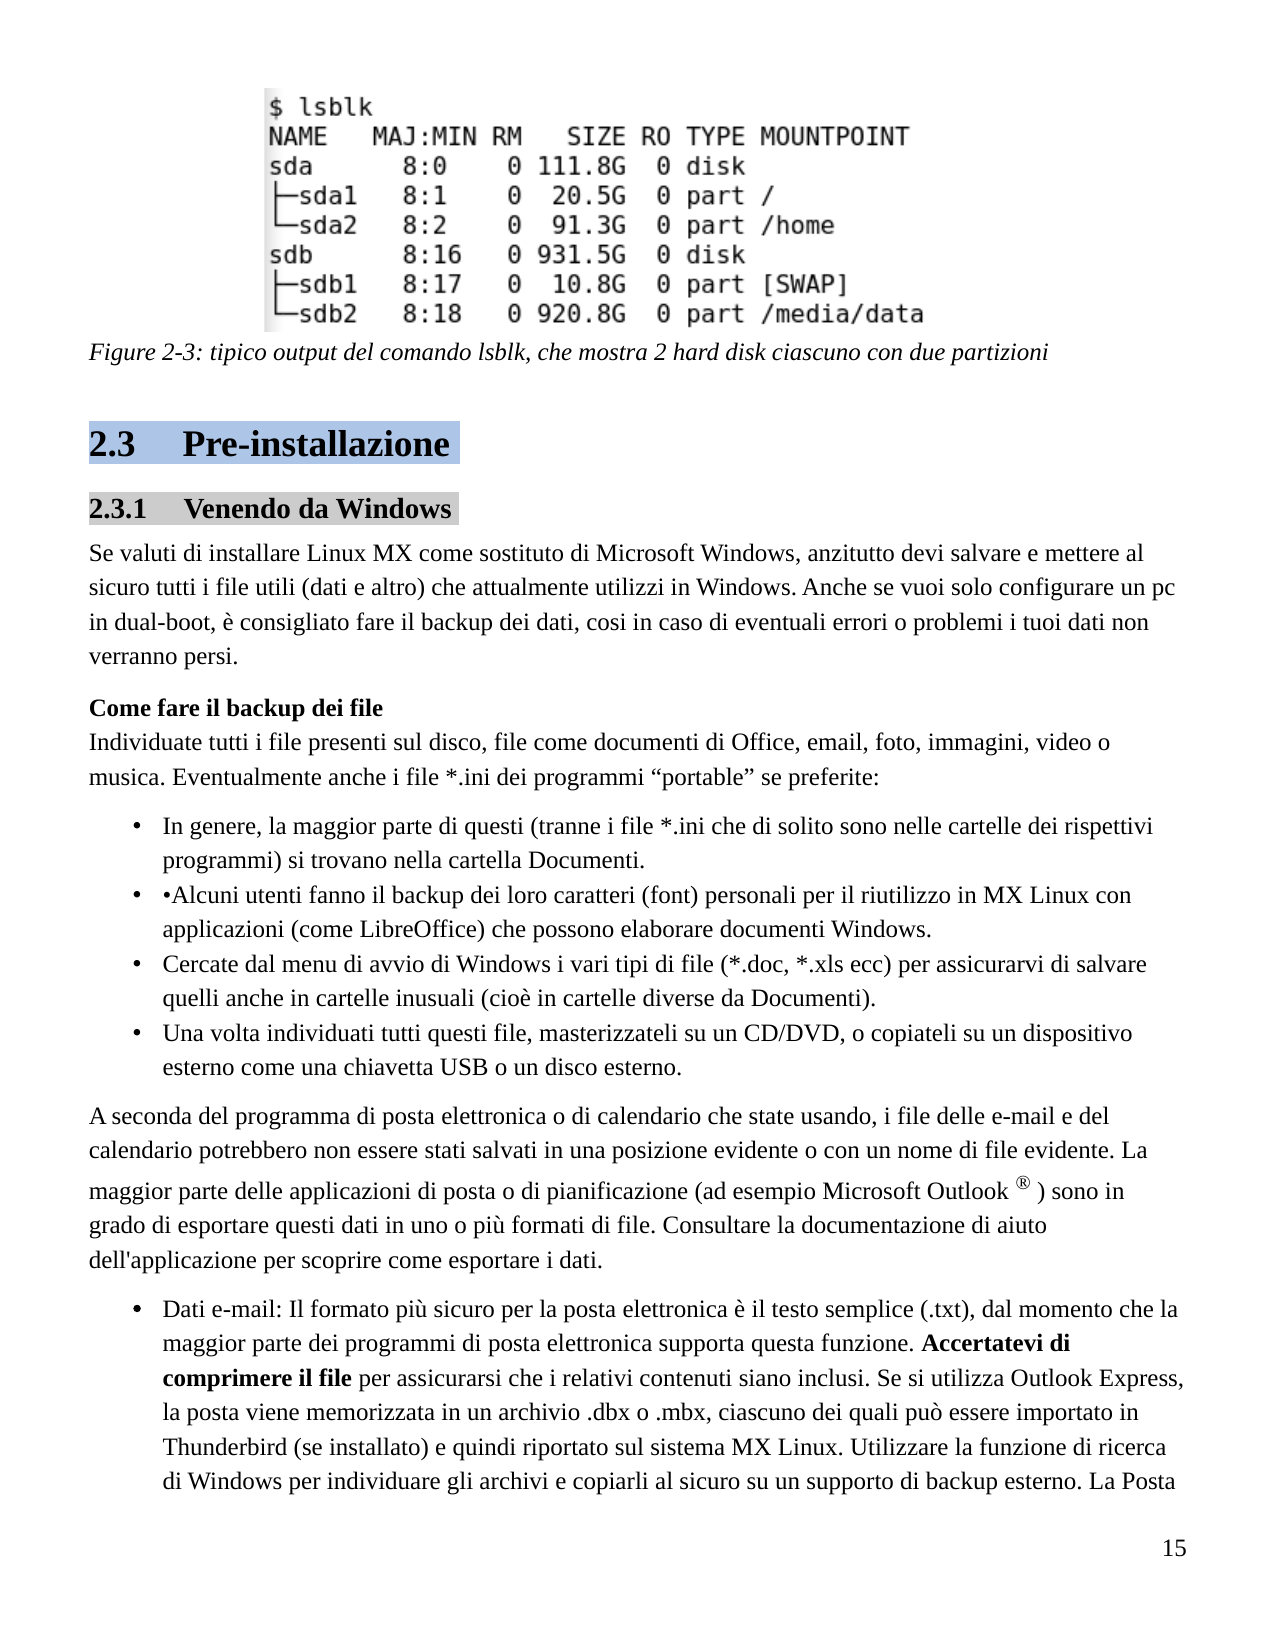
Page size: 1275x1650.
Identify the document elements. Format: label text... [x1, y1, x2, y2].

subtitle 2.3.1 Venendo da Windows [459, 492, 1186, 525]
picture [264, 88, 1011, 332]
text Individuate tutti i file presenti sul disco, file come documenti di Office, email, foto, immagini, video o musica. Eventualmente anche i file *.ini dei programmi “portable” se preferite: [88, 727, 1186, 790]
text A seconda del programma di posta elettronica o di calendario che state usando, i file delle e-mail e del calendario potrebbero non essere stati salvati in una posizione evidente o con un nome di file evidente. La maggior parte delle applicazioni di posta o di pianificazione (ad esempio Microsoft Outlook ® ) sono in grado di esportare questi dati in uno o più formati di file. Consultare la documentazione di aiuto dell'applicazione per scoprire come esportare i dati. [88, 1101, 1186, 1273]
text Figure 2-3: tipico output del comando lsblk, che mostra 2 hard disk ciascuno con due partizioni [88, 337, 1186, 366]
list •Alcuni utenti fanno il backup dei loro caratteri (font) personali per il riutilizzo in MX Linux con applicazioni (come LibreOffice) che possono elaborare documenti Windows. [133, 880, 1186, 943]
list In genere, la maggior parte di questi (tranne i file *.ini che di solito sono nelle cartelle dei rispettivi programmi) si trovano nella cartella Documenti. [133, 811, 1186, 874]
text Come fare il backup dei file [88, 693, 1186, 721]
subtitle 2.3 Pre-installazione [460, 421, 1186, 464]
list Una volta individuati tutti questi file, masterizzateli su un CD/DVD, o copiateli su un dispositivo esterno come una chiavetta USB o un disco esterno. [133, 1018, 1186, 1081]
list Dati e-mail: Il formato più sicuro per la posta elettronica è il testo semplice (.txt), dal momento che la maggior parte dei programmi di posta elettronica supporta questa funzione. Accertatevi di comprimere il file per assicurarsi che i relativi contenuti siano inclusi. Se si utilizza Outlook Express, la posta viene memorizzata in un archivio .dbx o .mbx, ciascuno dei quali può essere importato in Thunderbird (se installato) e quindi riportato sul sistema MX Linux. Utilizzare la funzione di ricerca di Windows per individuare gli archivi e copiarli al sicuro su un supporto di backup esterno. La Posta [133, 1294, 1186, 1495]
text Se valuti di installare Linux MX come sostituto di Microsoft Windows, anzitutto devi salvare e mettere al sicuro tutti i file utili (dati e altro) che attualmente utilizzi in Windows. Anche se vuoi solo configurare un pc in dual-boot, è consigliato fare il backup dei dati, cosi in caso di eventuali errori o problemi i tuoi dati non verranno persi. [88, 538, 1186, 670]
list Cercate dal menu di avvio di Windows i vari tipi di file (*.doc, *.xls ecc) per assicurarvi di salvare quelli anche in cartelle inusuali (cioè in cartelle diverse da Documenti). [133, 949, 1186, 1012]
